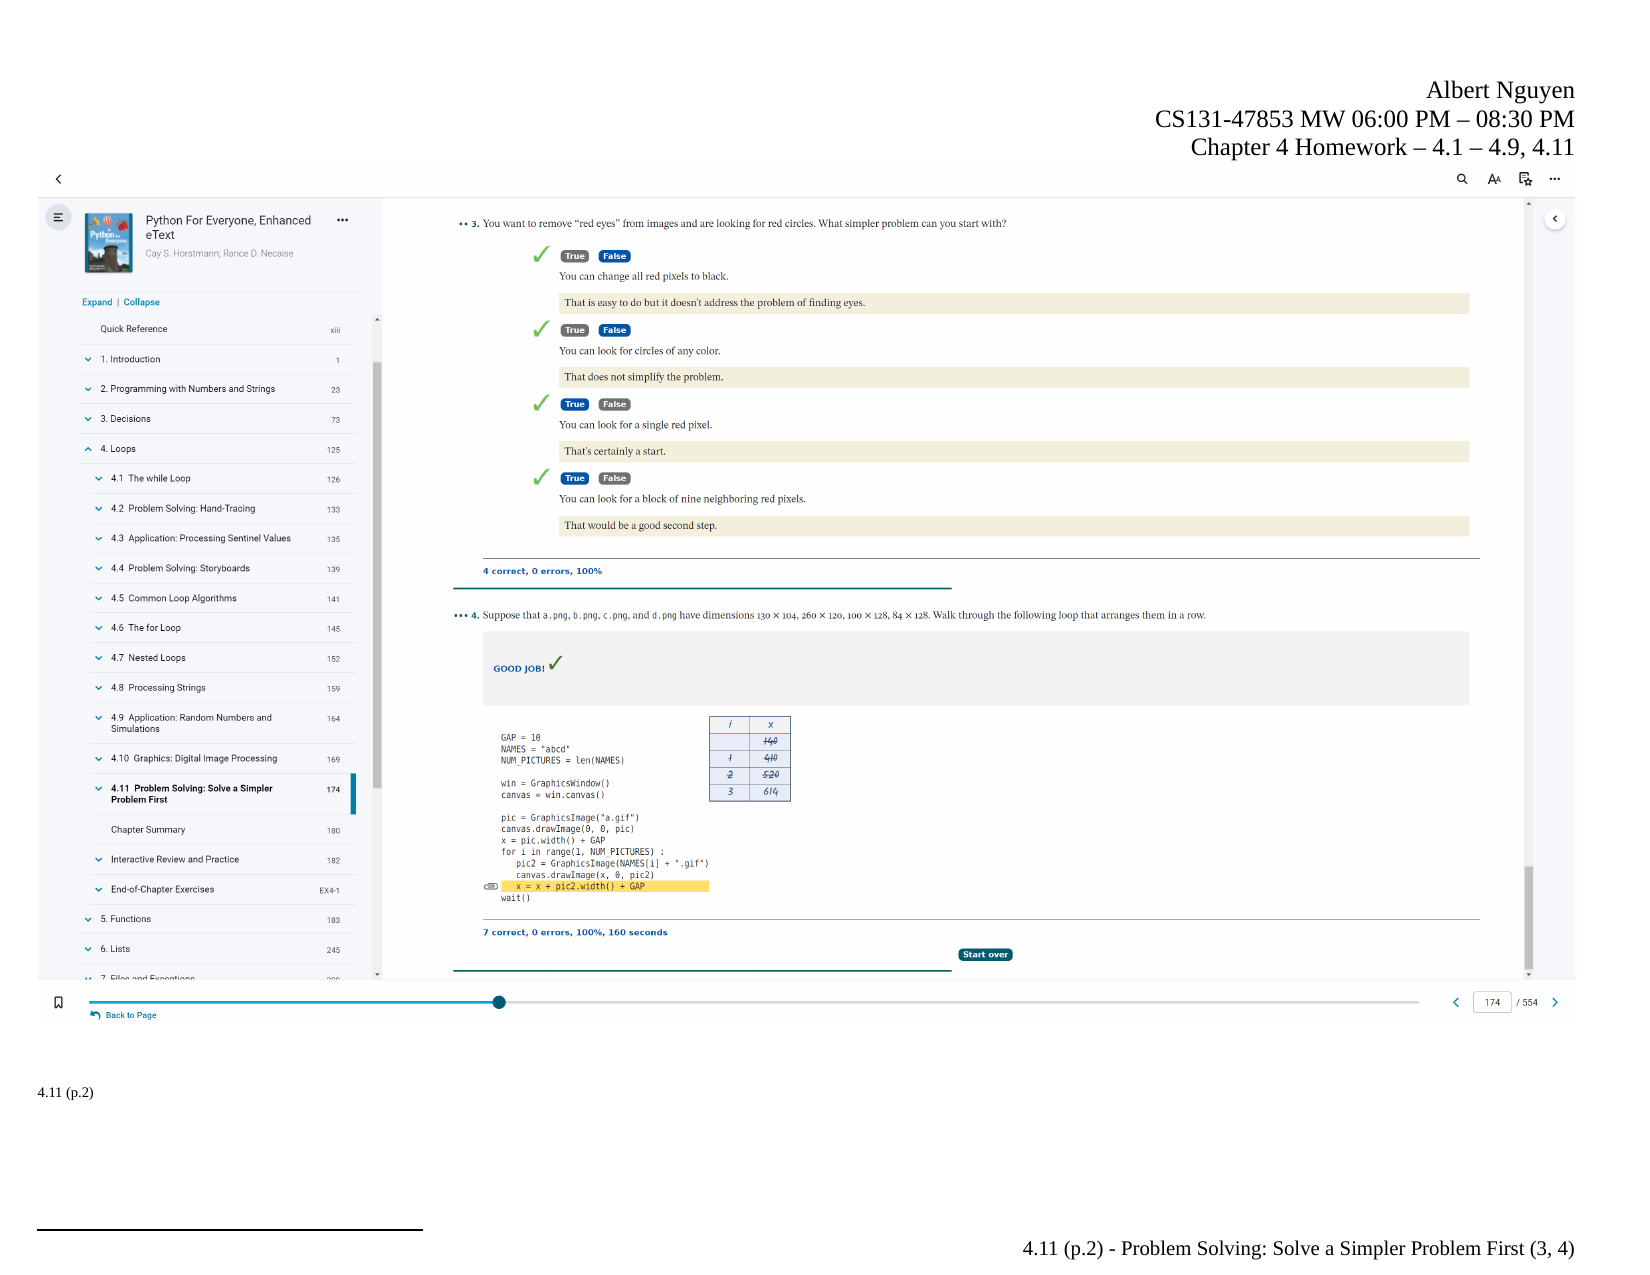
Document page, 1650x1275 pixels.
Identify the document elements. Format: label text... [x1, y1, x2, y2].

picture [37, 161, 1575, 1026]
text - Problem Solving: Solve a Simpler Problem First (3, 4) [37, 1236, 1575, 1260]
